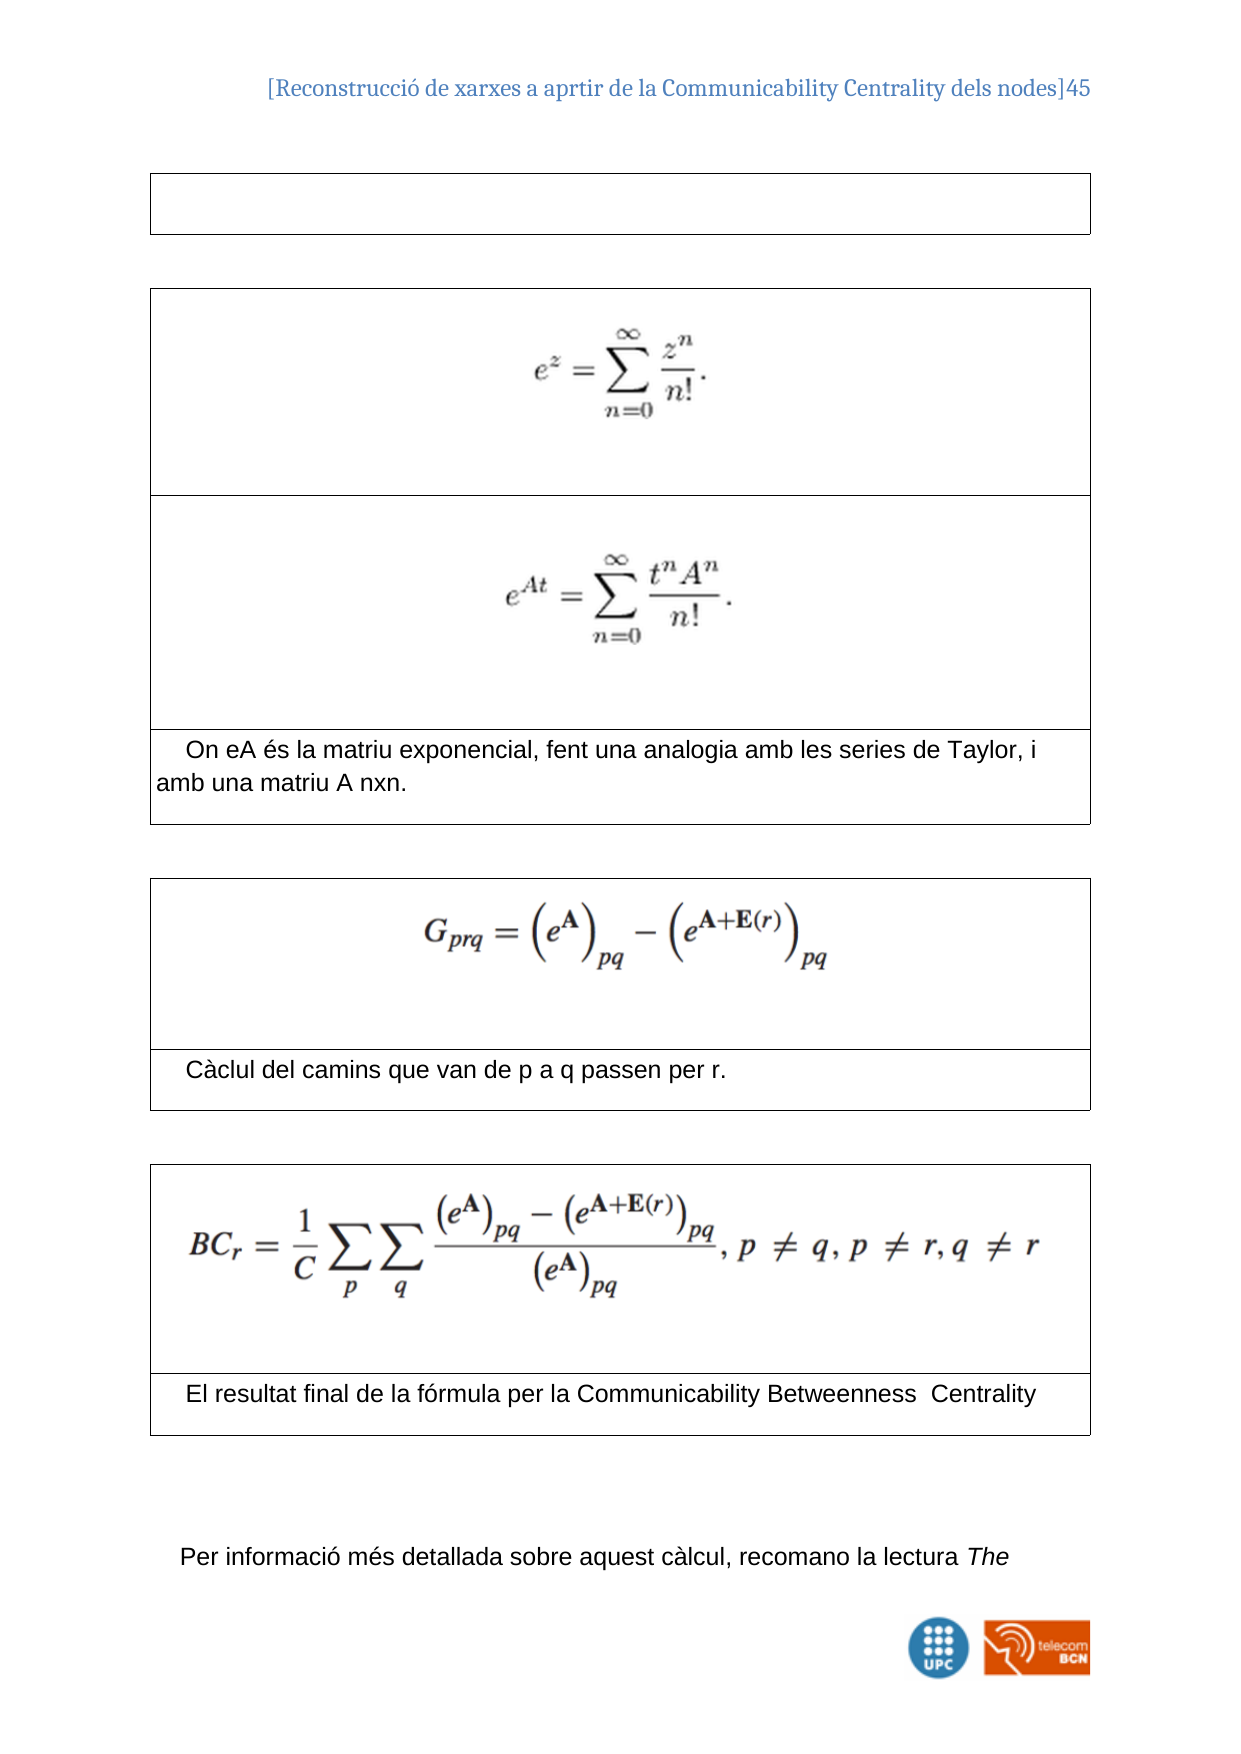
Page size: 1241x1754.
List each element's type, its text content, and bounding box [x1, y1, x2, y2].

picture [494, 293, 747, 436]
table_header [151, 879, 1090, 989]
table_header [151, 1165, 1090, 1373]
table_cell [151, 496, 1090, 729]
picture [904, 1614, 1091, 1681]
picture [171, 1170, 1069, 1314]
table_cell Càclul del camins que van de p a q passen per r. [151, 1050, 1090, 1110]
table_header [151, 990, 1090, 1049]
picture [484, 501, 756, 670]
table_header [151, 289, 1090, 495]
picture [396, 883, 844, 990]
text Per informació més detallada sobre aquest càlcul, recomano la lectura The [150, 1542, 1090, 1571]
table_cell On eA és la matriu exponencial, fent una analogia amb les series de Taylor, i amb una matriu A nxn. [151, 730, 1090, 823]
table_cell [151, 174, 1090, 234]
table_cell El resultat final de la fórmula per la Communicability Betweenness Centrality [151, 1374, 1090, 1434]
